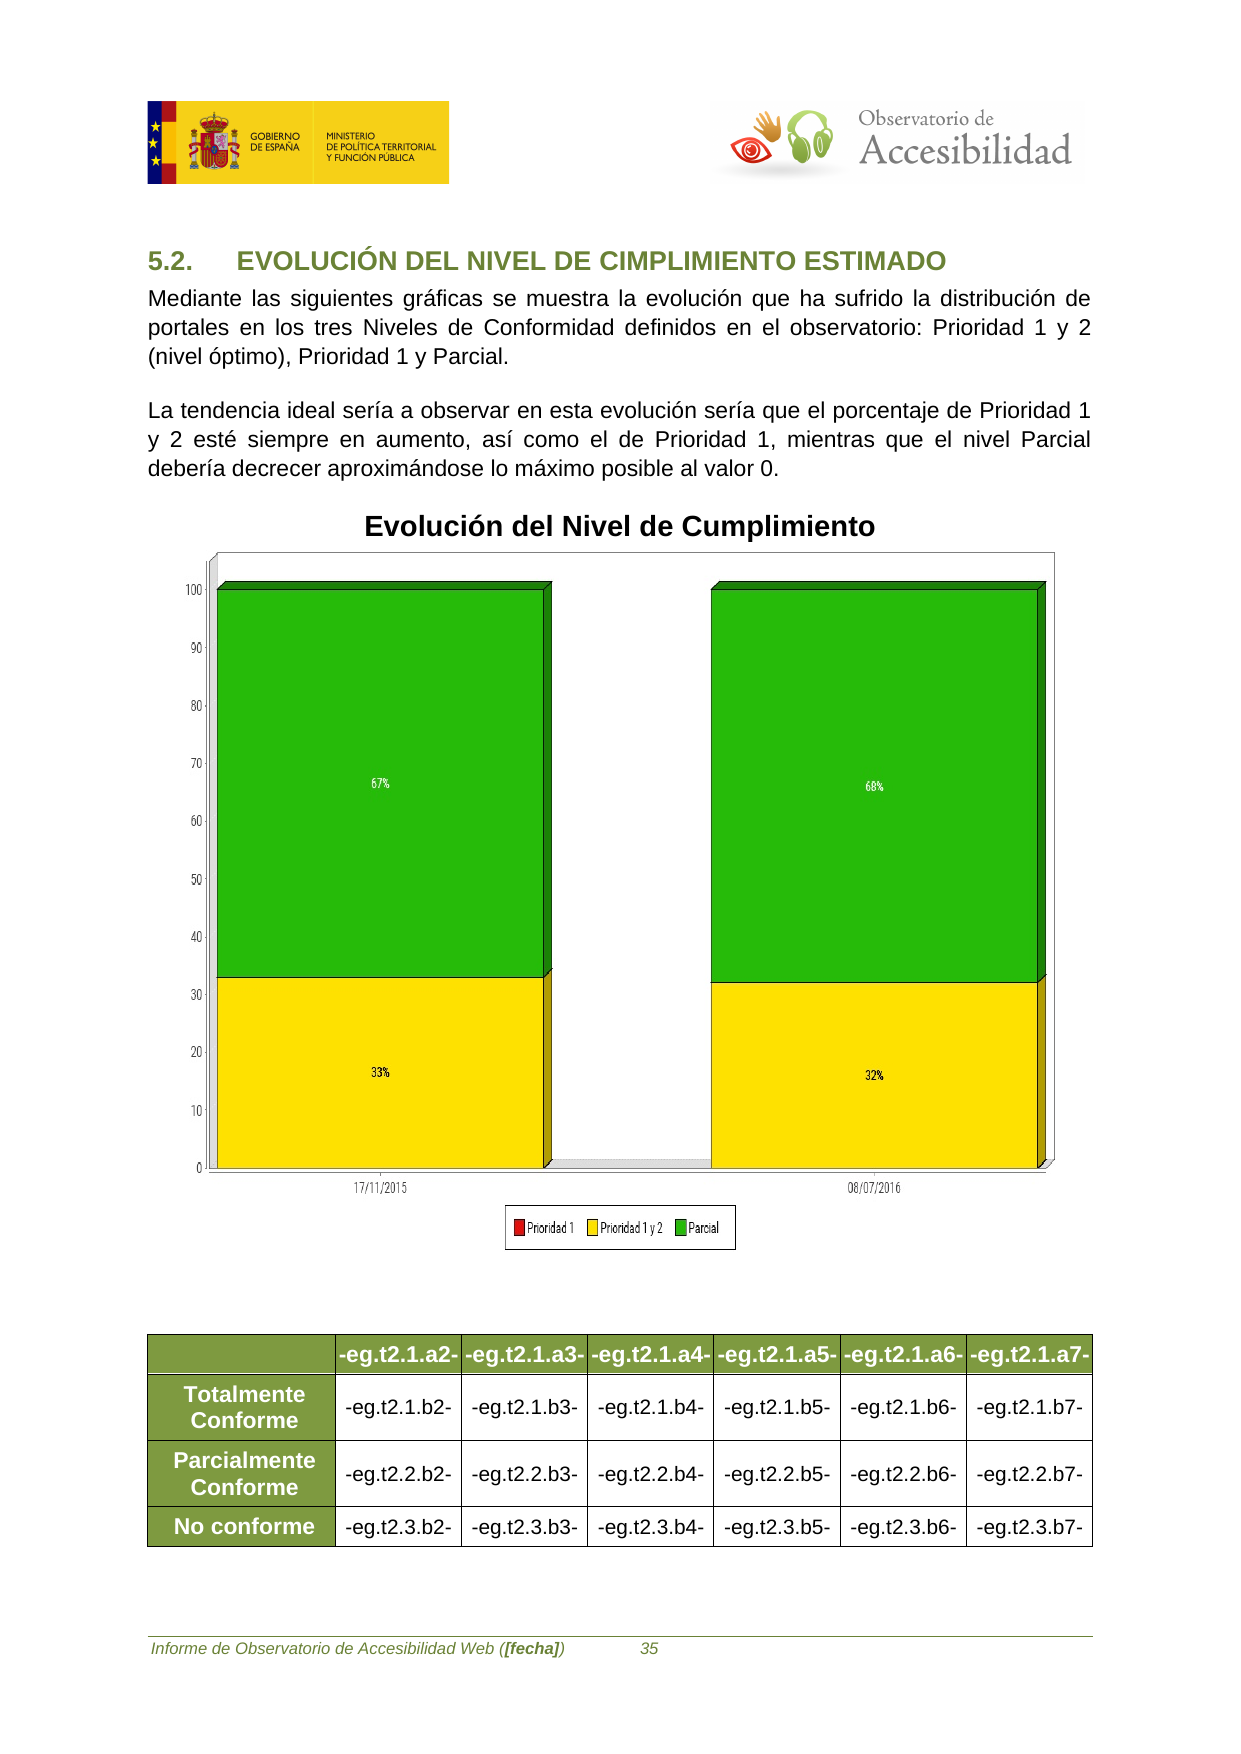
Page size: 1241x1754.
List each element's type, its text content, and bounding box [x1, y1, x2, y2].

table_cell -eg.t2.2.b2- [336, 1441, 461, 1506]
table_cell -eg.t2.1.b6- [841, 1375, 966, 1440]
picture [710, 101, 1086, 184]
text La tendencia ideal sería a observar en esta evolución sería que el porcentaje de Prioridad 1 y 2 esté siempre en aumento, así como el de Prioridad 1, mientras que el nivel Parcial debería decrecer aproximándose lo máximo posible al valor 0. [148, 397, 1092, 481]
table_cell -eg.t2.2.b5- [714, 1441, 840, 1506]
table_cell -eg.t2.3.b7- [967, 1507, 1092, 1546]
table_cell Parcialmente Conforme [148, 1441, 335, 1506]
text Evolución del Nivel de Cumplimiento [148, 509, 1092, 543]
text Mediante las siguientes gráficas se muestra la evolución que ha sufrido la distribución de portales en los tres Niveles de Conformidad definidos en el observatorio: Prioridad 1 y 2 (nivel óptimo), Prioridad 1 y Parcial. [148, 285, 1092, 369]
table_header -eg.t2.1.a6- [841, 1335, 966, 1373]
table_cell -eg.t2.2.b6- [841, 1441, 966, 1506]
table_cell -eg.t2.1.b2- [336, 1375, 461, 1440]
table_cell -eg.t2.1.b4- [588, 1375, 713, 1440]
table_cell No conforme [148, 1507, 335, 1546]
table_cell -eg.t2.2.b7- [967, 1441, 1092, 1506]
table_header -eg.t2.1.a4- [588, 1335, 713, 1373]
table_cell -eg.t2.3.b2- [336, 1507, 461, 1546]
picture [147, 101, 450, 184]
table_cell Totalmente Conforme [148, 1375, 335, 1440]
picture [178, 542, 1062, 1252]
table_cell -eg.t2.3.b4- [588, 1507, 713, 1546]
table_header [148, 1335, 335, 1373]
table_cell -eg.t2.3.b5- [714, 1507, 840, 1546]
subtitle Evolución del Nivel de cimplimiento estimado [148, 245, 1092, 276]
table_cell -eg.t2.3.b6- [841, 1507, 966, 1546]
table_cell -eg.t2.2.b4- [588, 1441, 713, 1506]
table_header -eg.t2.1.a3- [462, 1335, 587, 1373]
table_header -eg.t2.1.a5- [714, 1335, 840, 1373]
table_cell -eg.t2.2.b3- [462, 1441, 587, 1506]
table_cell -eg.t2.1.b7- [967, 1375, 1092, 1440]
table_header -eg.t2.1.a2- [336, 1335, 461, 1373]
table_cell -eg.t2.1.b3- [462, 1375, 587, 1440]
table_cell -eg.t2.1.b5- [714, 1375, 840, 1440]
table_cell -eg.t2.3.b3- [462, 1507, 587, 1546]
table_header -eg.t2.1.a7- [967, 1335, 1092, 1373]
